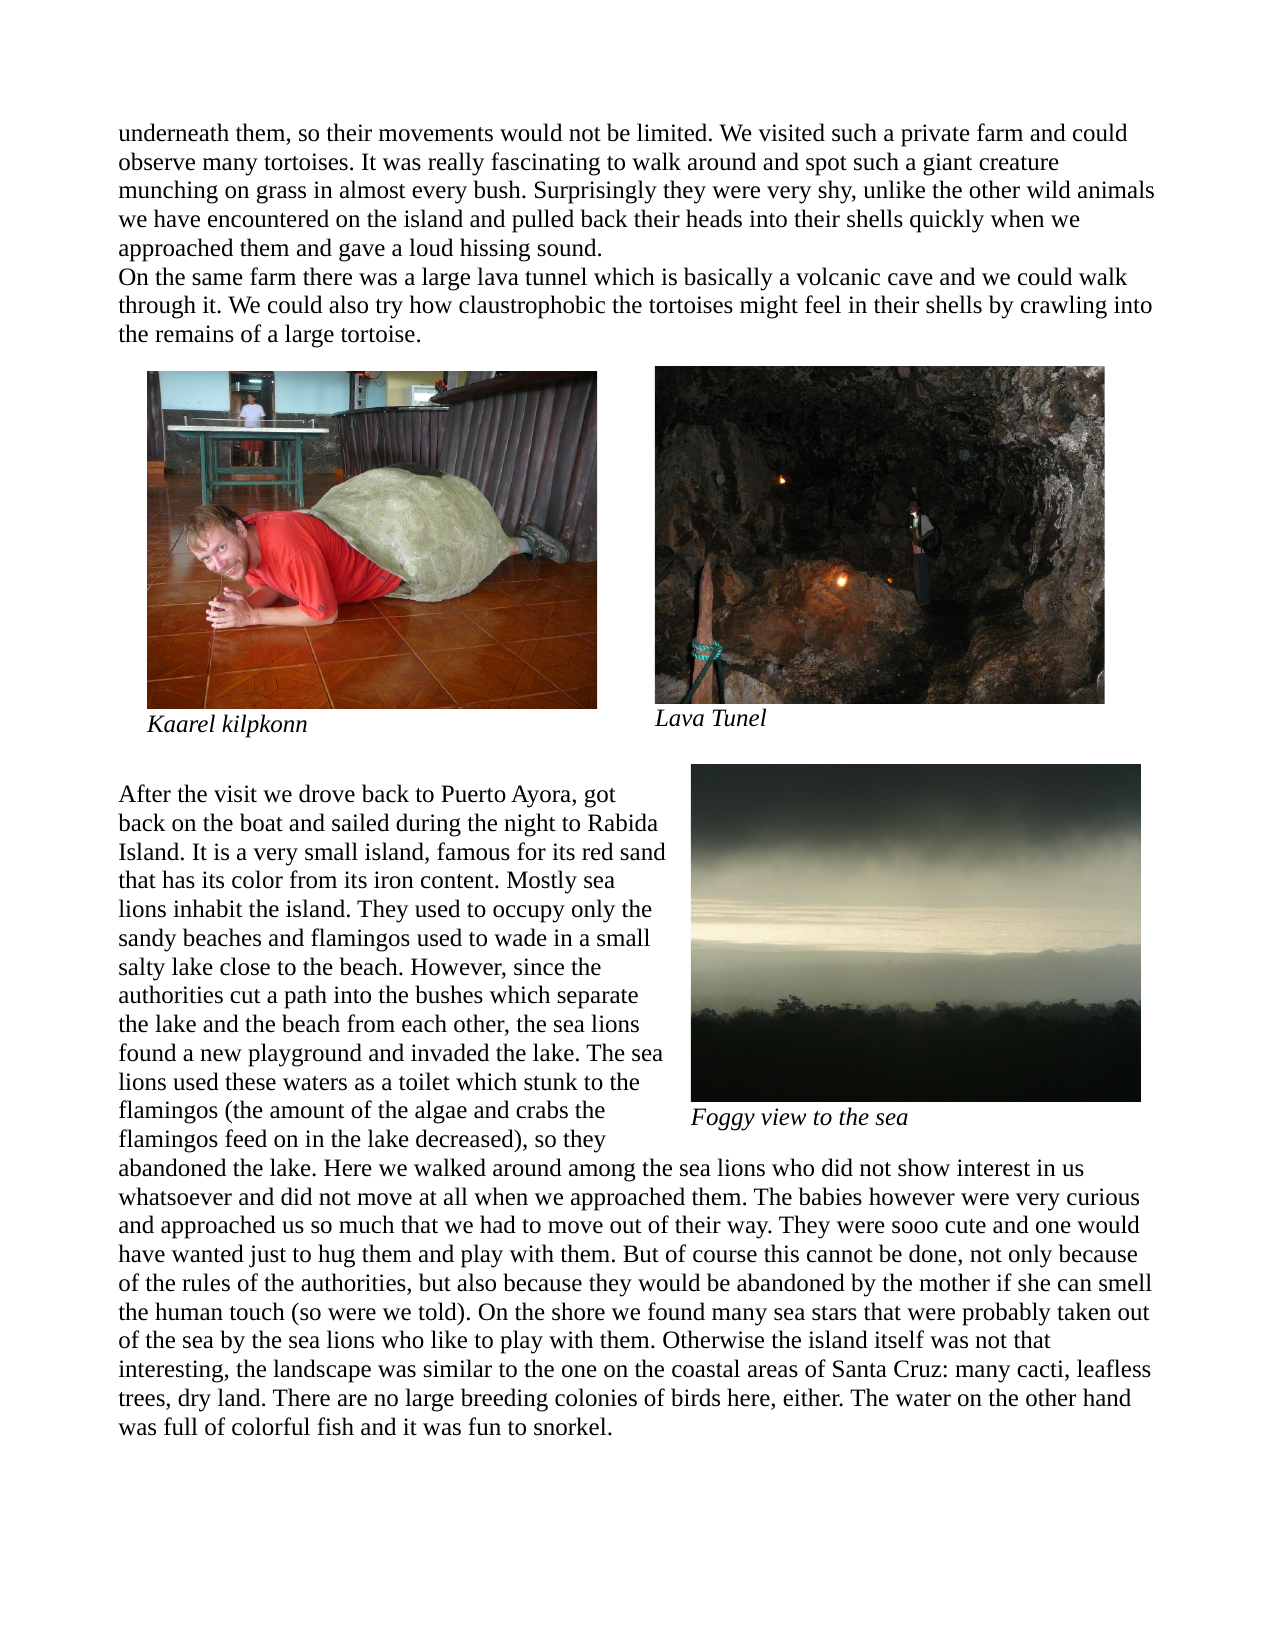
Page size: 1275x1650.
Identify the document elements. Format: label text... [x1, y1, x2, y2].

text After the visit we drove back to Puerto Ayora, got back on the boat and sailed during the night to Rabida Island. It is a very small island, famous for its red sand that has its color from its iron content. Mostly sea lions inhabit the island. They used to occupy only the sandy beaches and flamingos used to wade in a small salty lake close to the beach. However, since the authorities cut a path into the bushes which separate the lake and the beach from each other, the sea lions found a new playground and invaded the lake. The sea lions used these waters as a toilet which stunk to the flamingos (the amount of the algae and crabs the flamingos feed on in the lake decreased), so they abandoned the lake. Here we walked around among the sea lions who did not show interest in us whatsoever and did not move at all when we approached them. The babies however were very curious and approached us so much that we had to move out of their way. They were sooo cute and one would have wanted just to hug them and play with them. But of course this cannot be done, not only because of the rules of the authorities, but also because they would be abandoned by the mother if she can smell the human touch (so were we told). On the shore we found many sea stars that were probably taken out of the sea by the sea lions who like to play with them. Otherwise the island itself was not that interesting, the landscape was similar to the one on the coastal areas of Santa Cruz: many cacti, leafless trees, dry land. There are no large breeding colonies of birds here, either. The water on the other hand was full of colorful fish and it was fun to snorkel. [118, 779, 1157, 1441]
text Foggy view to the sea [691, 1102, 1141, 1131]
text On the same farm there was a large lava tunnel which is basically a volcanic cave and we could walk through it. We could also try how claustrophobic the tortoises might feel in their shells by crawling into the remains of a large tortoise. [118, 262, 1157, 348]
picture [690, 764, 1141, 1102]
picture [147, 371, 598, 709]
text Lava Tunel [655, 704, 1105, 732]
text underneath them, so their movements would not be limited. We visited such a private farm and could observe many tortoises. It was really fascinating to walk around and spot such a giant creature munching on grass in almost every bush. Surprisingly they were very shy, unlike the other wild animals we have encountered on the island and pulled back their heads into their shells quickly when we approached them and gave a loud hissing sound. [118, 118, 1157, 262]
text Kaarel kilpkonn [147, 709, 597, 738]
picture [654, 366, 1105, 704]
